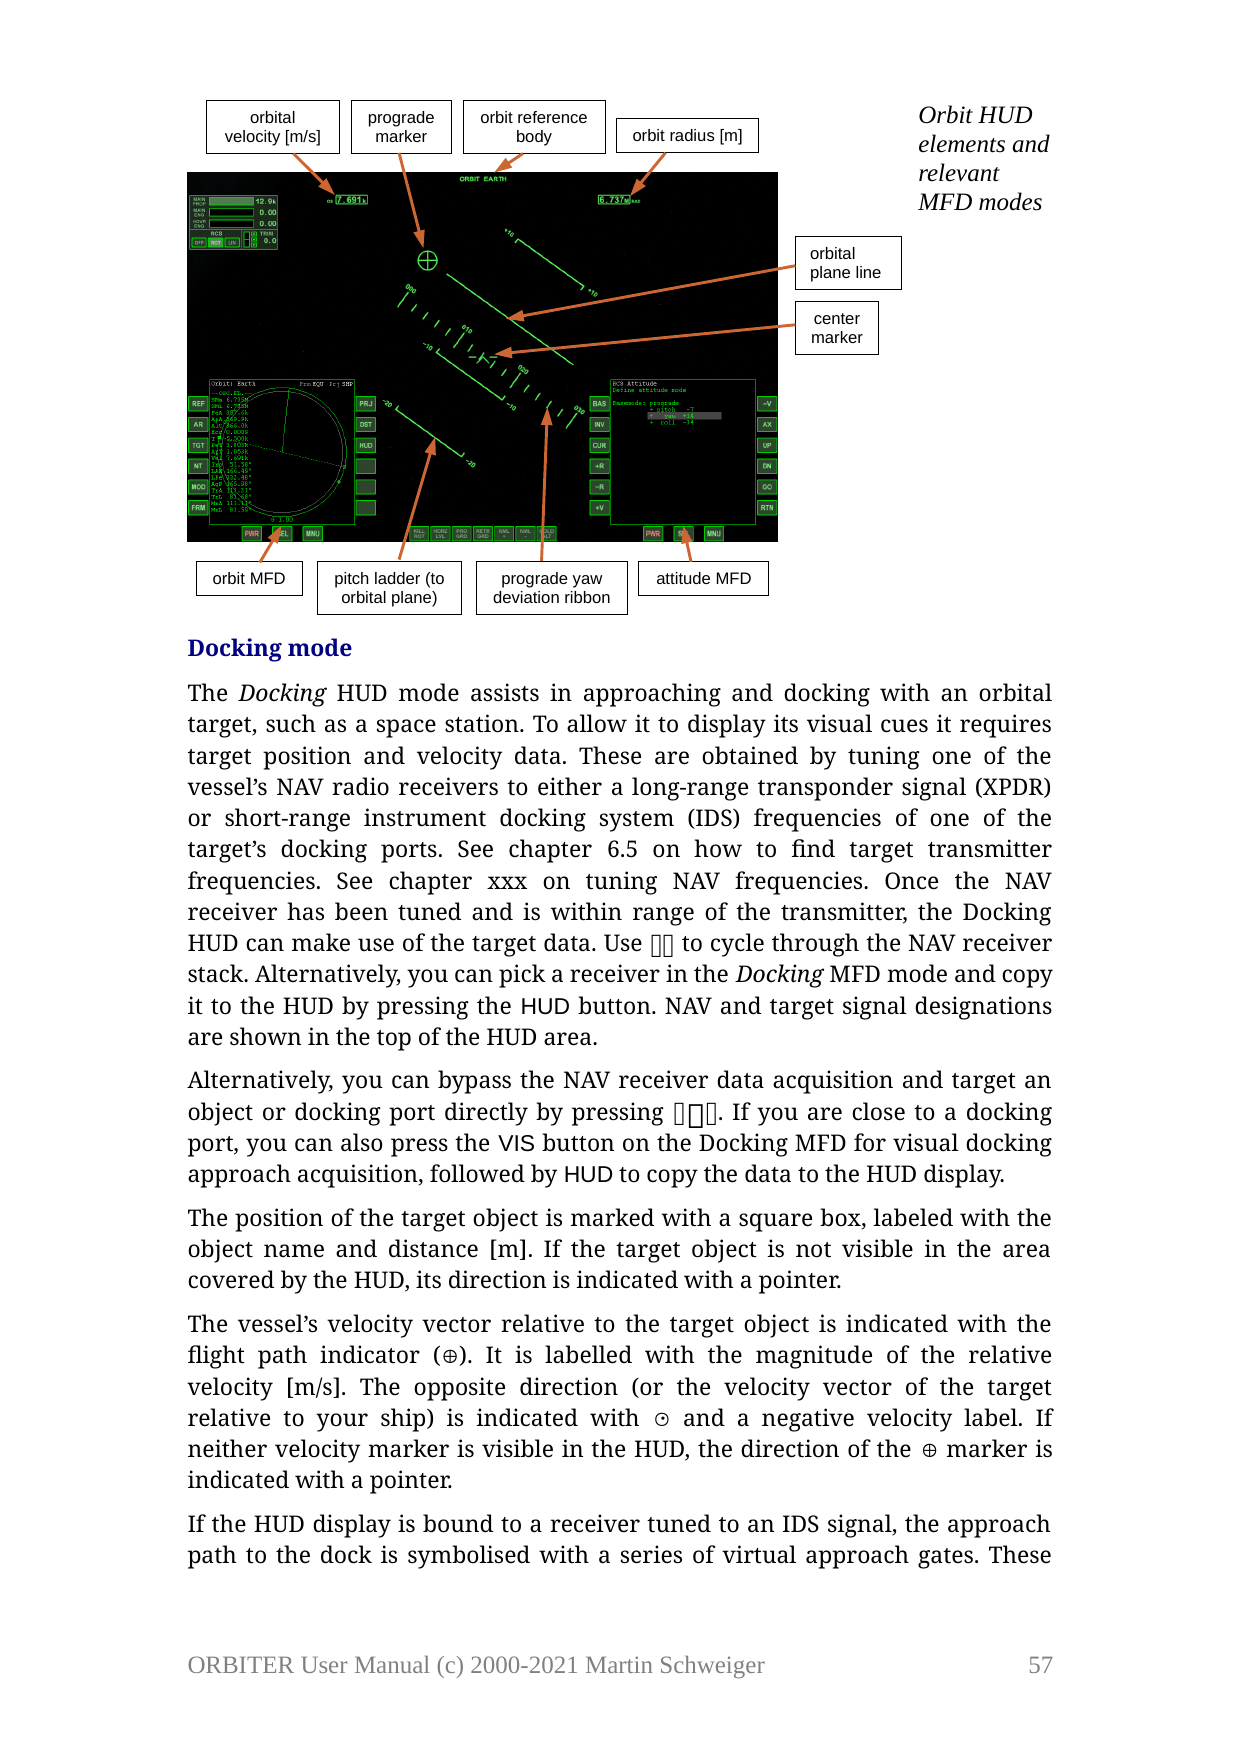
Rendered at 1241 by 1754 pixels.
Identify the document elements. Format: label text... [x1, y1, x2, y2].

text Alternatively, you can bypass the NAV receiver data acquisition and target an object or docking port directly by pressing . If you are close to a docking port, you can also press the VIS button on the Docking MFD for visual docking approach acquisition, followed by HUD to copy the data to the HUD display. [187, 1064, 1053, 1189]
subtitle Docking mode [187, 100, 1053, 663]
text The vessel’s velocity vector relative to the target object is indicated with the flight path indicator (). It is labelled with the magnitude of the relative velocity [m/s]. The opposite direction (or the velocity vector of the target relative to your ship) is indicated with ○ and a negative velocity label. If neither velocity marker is visible in the HUD, the direction of the  marker is indicated with a pointer. [187, 1307, 1053, 1495]
text The Docking HUD mode assists in approaching and docking with an orbital target, such as a space station. To allow it to display its visual cues it requires target position and velocity data. These are obtained by tuning one of the vessel’s NAV radio receivers to either a long-range transponder signal (XPDR) or short-range instrument docking system (IDS) frequencies of one of the target’s docking ports. See chapter 6.4 on how to find target transmitter frequencies. See chapter xxx on tuning NAV frequencies. Once the NAV receiver has been tuned and is within range of the transmitter, the Docking HUD can make use of the target data. Use  to cycle through the NAV receiver stack. Alternatively, you can pick a receiver in the Docking MFD mode and copy it to the HUD by pressing the HUD button. NAV and target signal designations are shown in the top of the HUD area. [187, 677, 1053, 1052]
text The position of the target object is marked with a square box, labeled with the object name and distance [m]. If the target object is not visible in the area covered by the HUD, its direction is indicated with a pointer. [187, 1201, 1053, 1295]
picture [187, 172, 778, 542]
text If the HUD display is bound to a receiver tuned to an IDS signal, the approach path to the dock is symbolised with a series of virtual approach gates. These [187, 1507, 1053, 1570]
